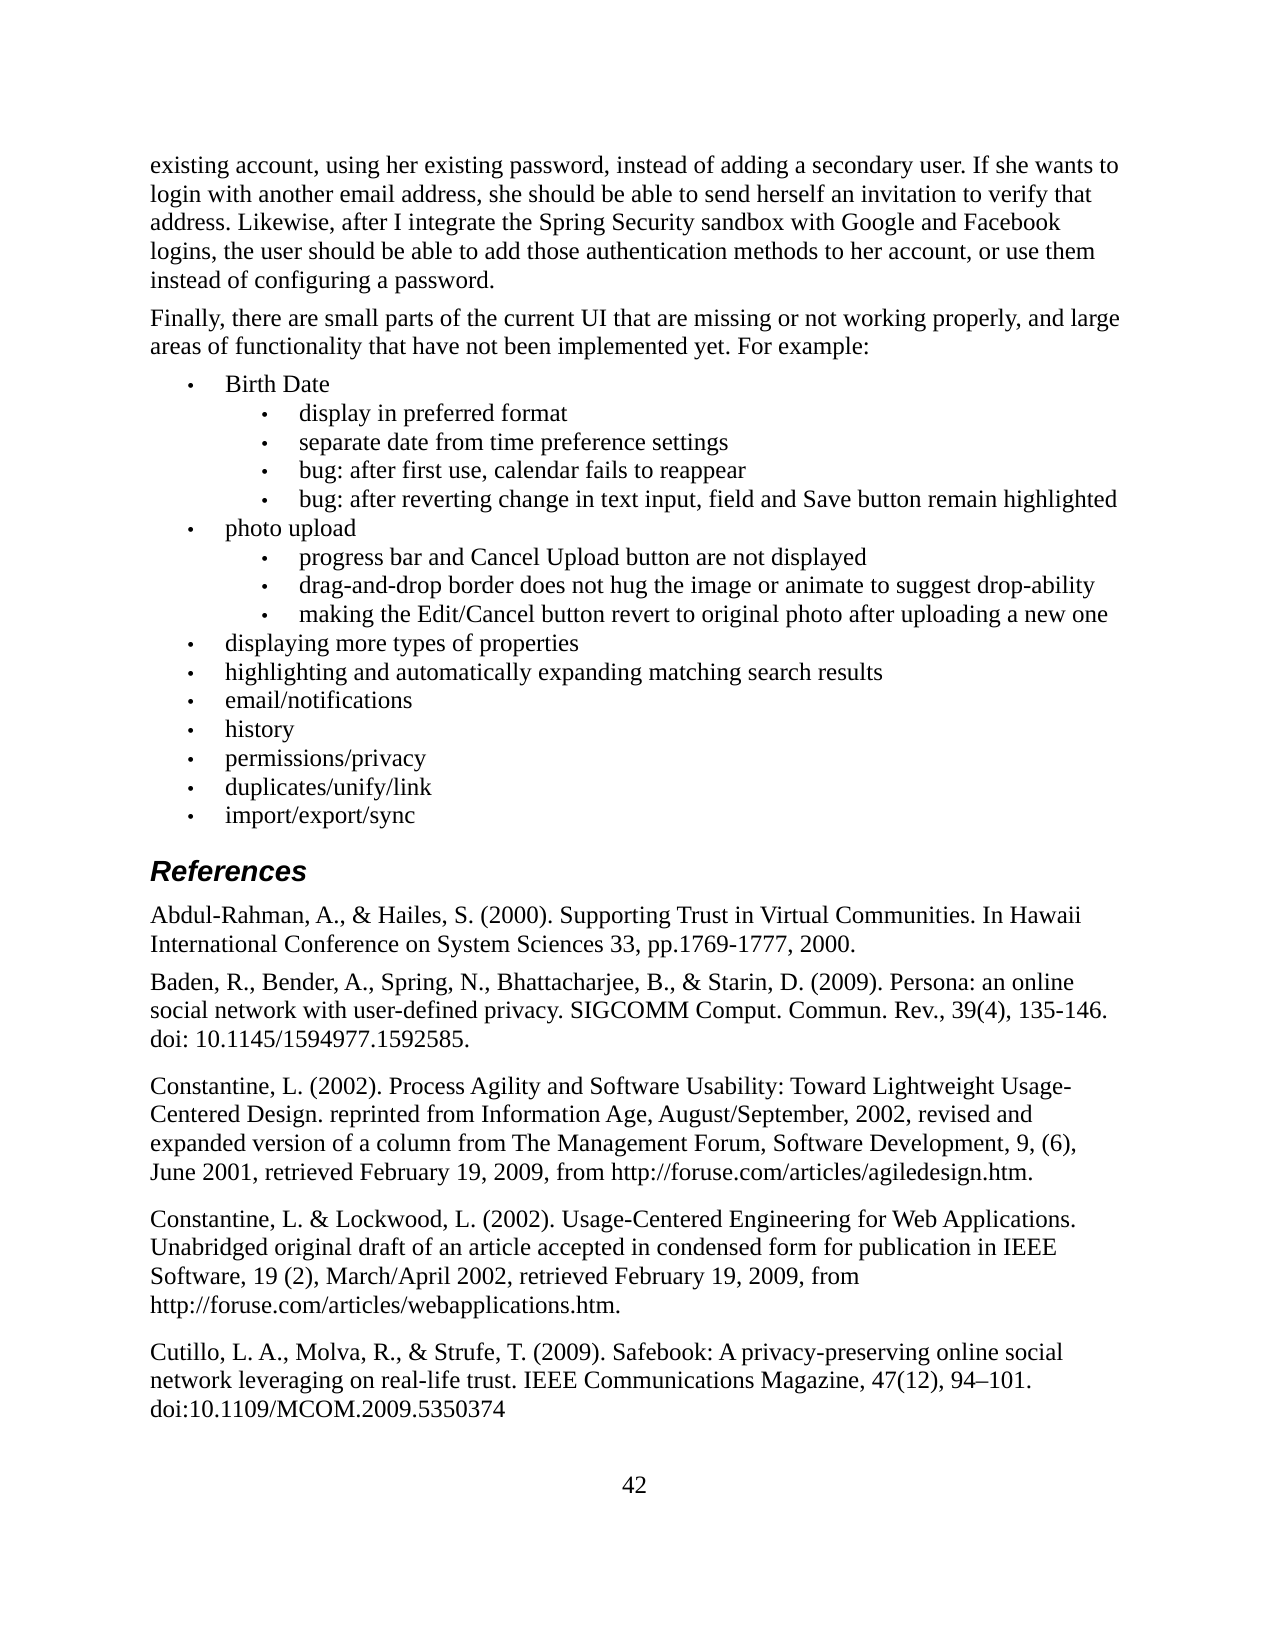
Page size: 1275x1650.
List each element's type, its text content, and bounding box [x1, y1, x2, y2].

text Cutillo, L. A., Molva, R., & Strufe, T. (2009). Safebook: A privacy-preserving online social network leveraging on real-life trust. IEEE Communications Magazine, 47(12), 94–101. doi:10.1109/MCOM.2009.5350374 [150, 1337, 1125, 1423]
text existing account, using her existing password, instead of adding a secondary user. If she wants to login with another email address, she should be able to send herself an invitation to verify that address. Likewise, after I integrate the Spring Security sandbox with Google and Facebook logins, the user should be able to add those authentication methods to her account, or use them instead of configuring a password. [150, 150, 1125, 294]
list drag-and-drop border does not hug the image or animate to suggest drop-ability [261, 570, 1125, 599]
list import/export/sync [187, 800, 1125, 829]
list permissions/privacy [187, 743, 1125, 772]
list progress bar and Cancel Upload button are not displayed [261, 542, 1125, 570]
list email/notifications [187, 685, 1125, 714]
list bug: after first use, calendar fails to reappear [261, 455, 1125, 484]
list displaying more types of properties [187, 628, 1125, 657]
list separate date from time preference settings [261, 427, 1125, 455]
text Constantine, L. & Lockwood, L. (2002). Usage-Centered Engineering for Web Applications. Unabridged original draft of an article accepted in condensed form for publication in IEEE Software, 19 (2), March/April 2002, retrieved February 19, 2009, from http://foruse.com/articles/webapplications.htm. [150, 1204, 1125, 1319]
text Abdul-Rahman, A., & Hailes, S. (2000). Supporting Trust in Virtual Communities. In Hawaii International Conference on System Sciences 33, pp.1769-1777, 2000. [150, 900, 1125, 958]
list making the Edit/Cancel button revert to original photo after uploading a new one [261, 599, 1125, 628]
list bug: after reverting change in text input, field and Save button remain highlighted [261, 484, 1125, 513]
text Baden, R., Bender, A., Spring, N., Bhattacharjee, B., & Starin, D. (2009). Persona: an online social network with user-defined privacy. SIGCOMM Comput. Commun. Rev., 39(4), 135-146. doi: 10.1145/1594977.1592585. [150, 967, 1125, 1053]
text Constantine, L. (2002). Process Agility and Software Usability: Toward Lightweight Usage-Centered Design. reprinted from Information Age, August/September, 2002, revised and expanded version of a column from The Management Forum, Software Development, 9, (6), June 2001, retrieved February 19, 2009, from http://foruse.com/articles/agiledesign.htm. [150, 1071, 1125, 1186]
list photo upload [187, 513, 1125, 542]
text Finally, there are small parts of the current UI that are missing or not working properly, and large areas of functionality that have not been implemented yet. For example: [150, 303, 1125, 360]
list history [187, 714, 1125, 743]
list display in preferred format [261, 398, 1125, 427]
list duplicates/unify/link [187, 772, 1125, 800]
list highlighting and automatically expanding matching search results [187, 657, 1125, 685]
list Birth Date [187, 369, 1125, 398]
subtitle References [150, 854, 1125, 888]
